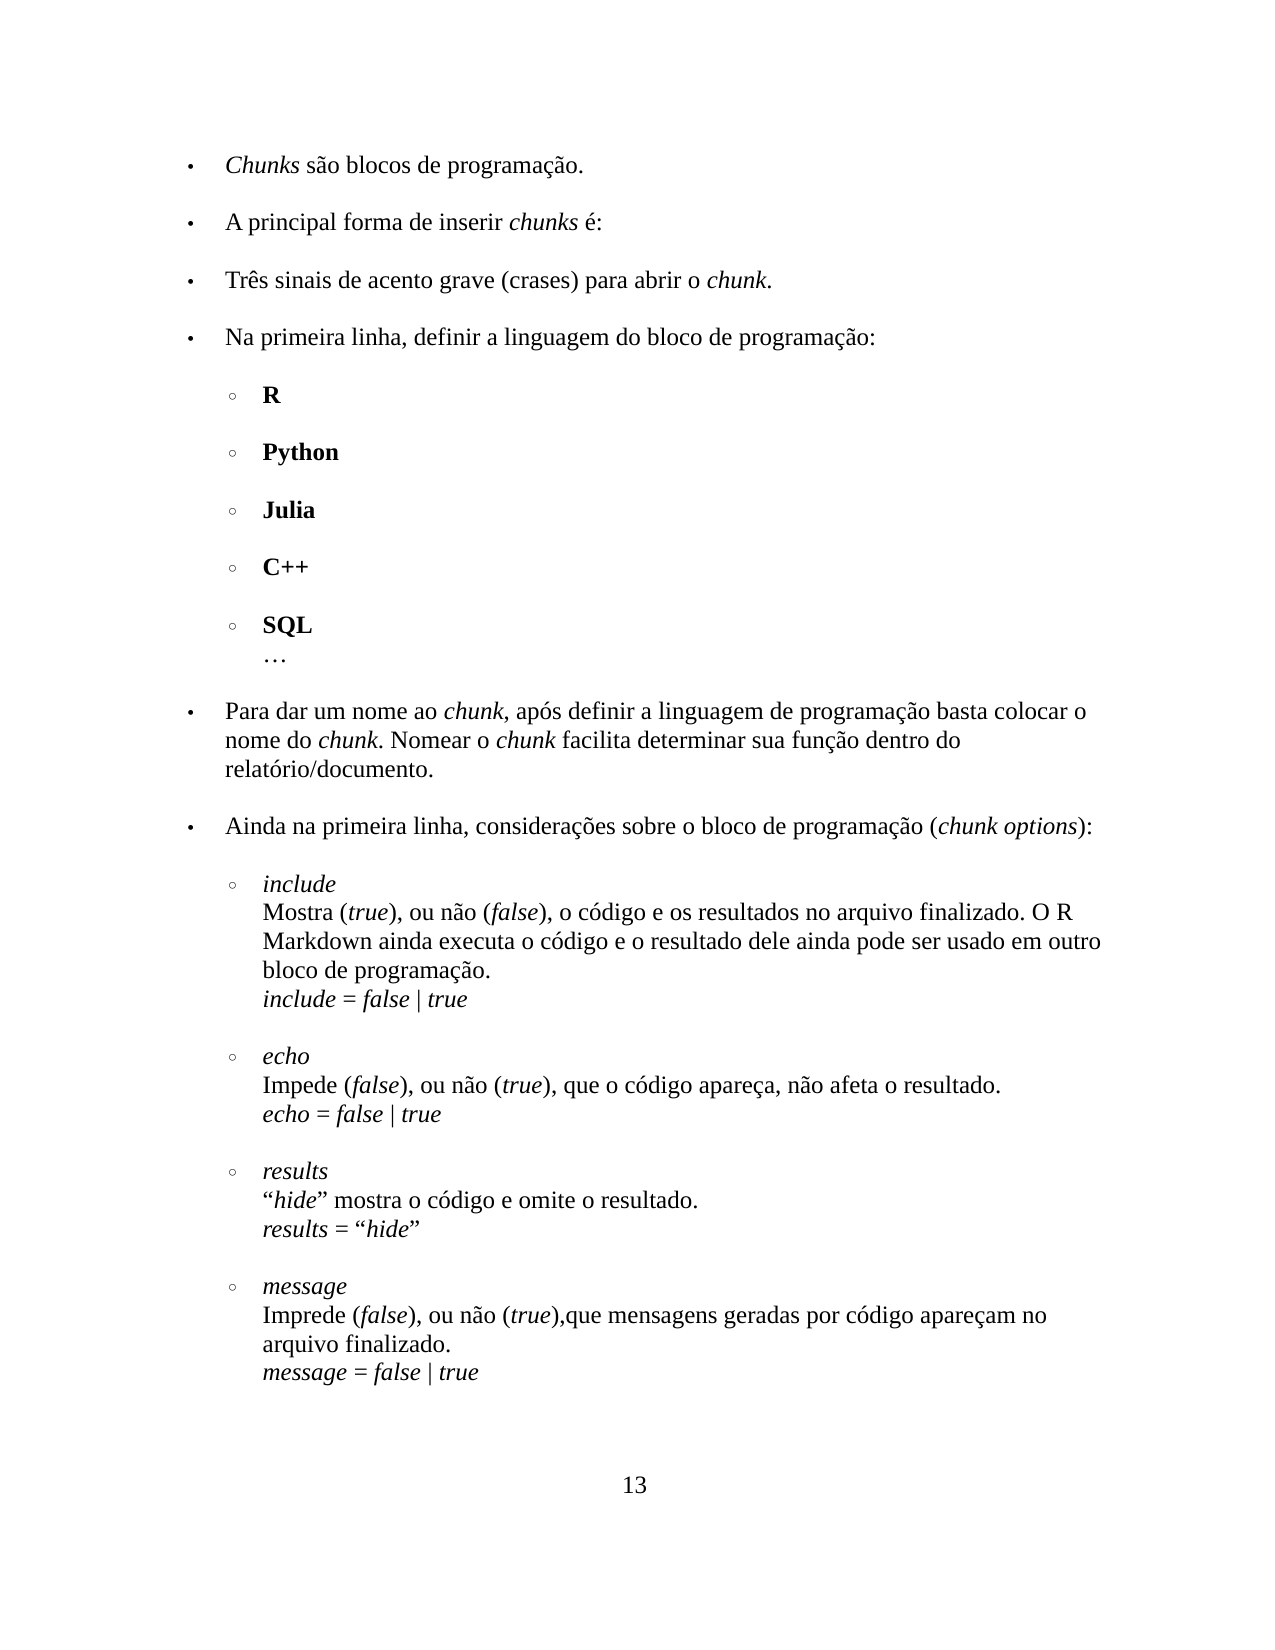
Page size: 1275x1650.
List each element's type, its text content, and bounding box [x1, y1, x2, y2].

list include Mostra (true), ou não (false), o código e os resultados no arquivo finalizado. O R Markdown ainda executa o código e o resultado dele ainda pode ser usado em outro bloco de programação. include = false | true [225, 869, 1125, 1041]
list results “hide” mostra o código e omite o resultado. results = “hide” [225, 1156, 1125, 1271]
list Na primeira linha, definir a linguagem do bloco de programação: [187, 322, 1125, 380]
list Três sinais de acento grave (crases) para abrir o chunk. [187, 265, 1125, 322]
list A principal forma de inserir chunks é: [187, 207, 1125, 265]
list Para dar um nome ao chunk, após definir a linguagem de programação basta colocar o nome do chunk. Nomear o chunk facilita determinar sua função dentro do relatório/documento. [187, 696, 1125, 811]
list C++ [225, 552, 1125, 610]
list R [225, 380, 1125, 437]
list Chunks são blocos de programação. [187, 150, 1125, 207]
list echo Impede (false), ou não (true), que o código apareça, não afeta o resultado. echo = false | true [225, 1041, 1125, 1156]
list SQL … [225, 610, 1125, 696]
list Julia [225, 495, 1125, 552]
list message Imprede (false), ou não (true),que mensagens geradas por código apareçam no arquivo finalizado. message = false | true [225, 1271, 1125, 1415]
list Ainda na primeira linha, considerações sobre o bloco de programação (chunk options): [187, 811, 1125, 869]
list Python [225, 437, 1125, 495]
